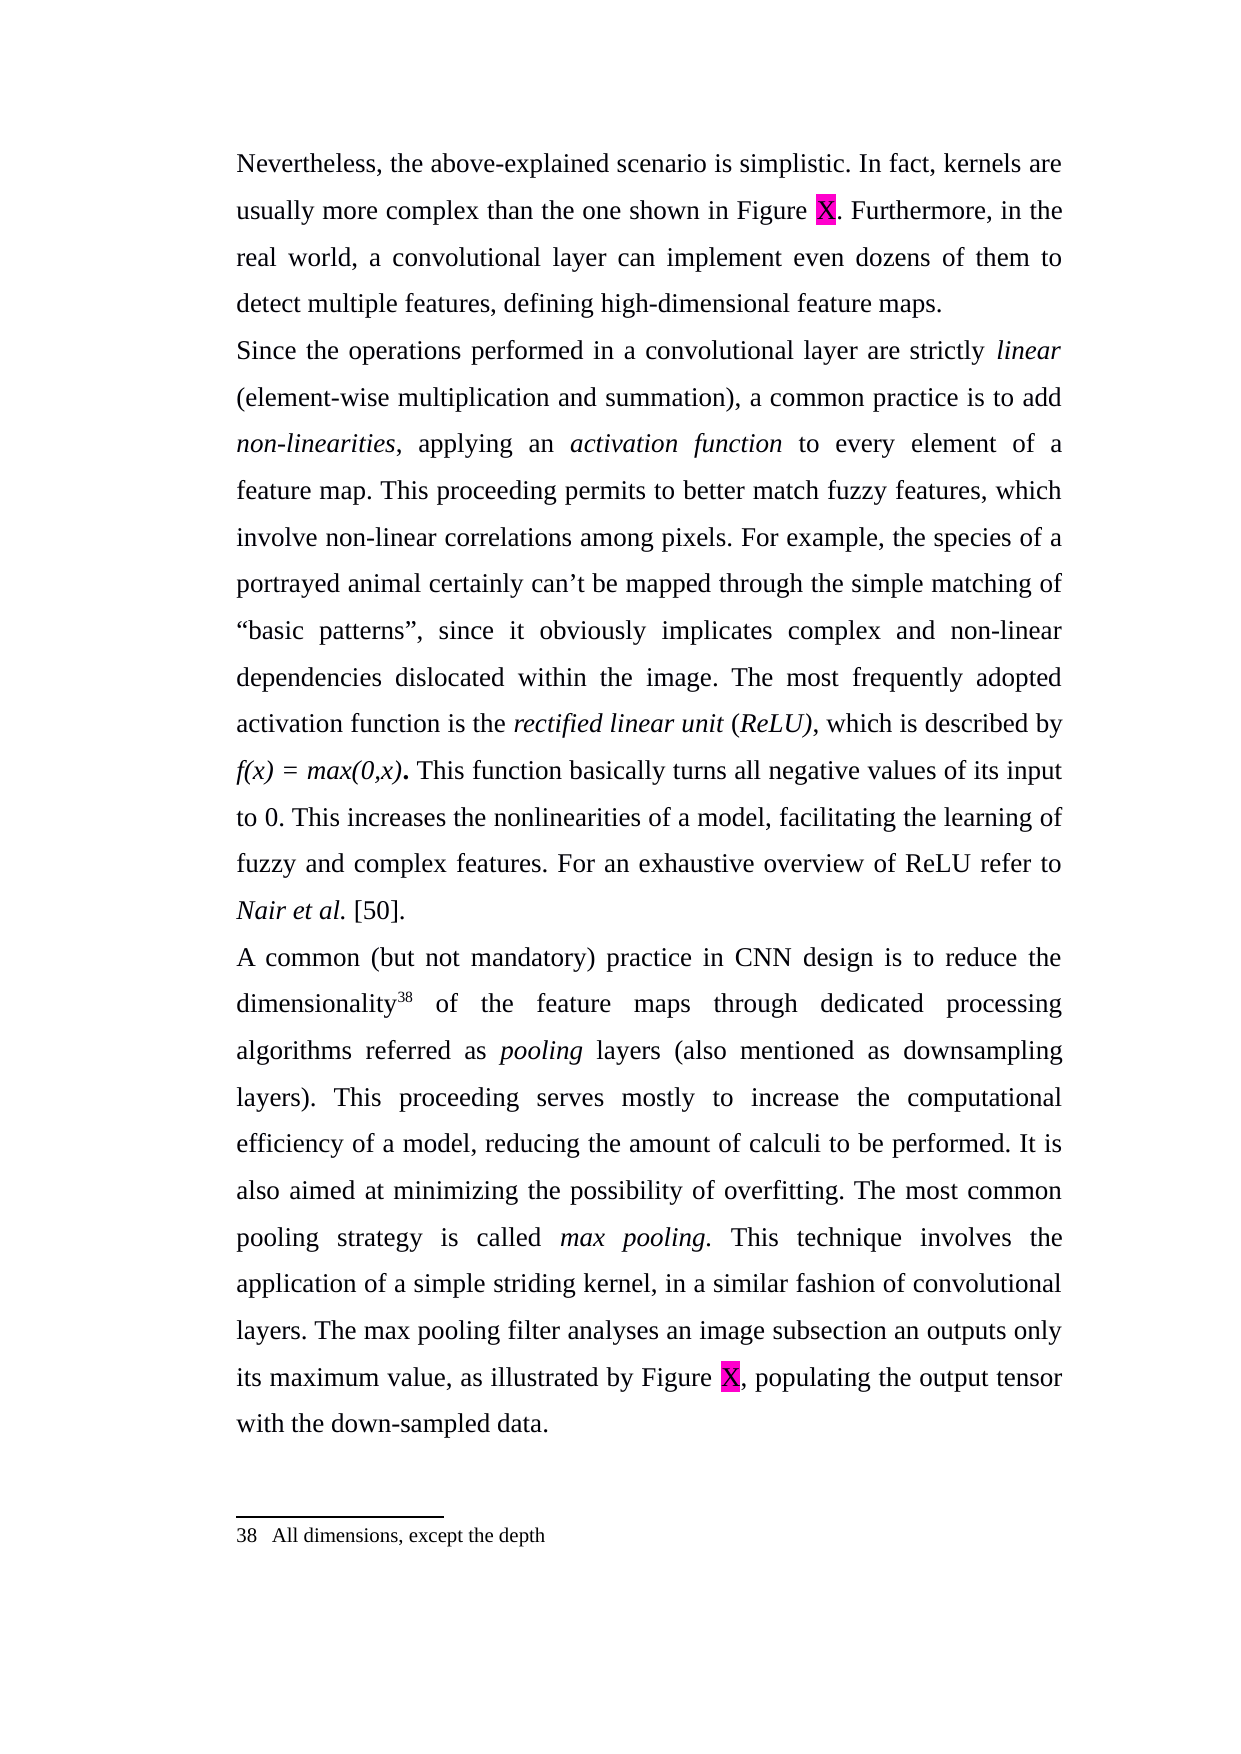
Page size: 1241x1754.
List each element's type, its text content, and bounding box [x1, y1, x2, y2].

text Nevertheless, the above-explained scenario is simplistic. In fact, kernels are usually more complex than the one shown in Figure X. Furthermore, in the real world, a convolutional layer can implement even dozens of them to detect multiple features, defining high-dimensional feature maps. [236, 148, 1063, 319]
text All dimensions, except the depth [236, 1523, 1063, 1547]
text Since the operations performed in a convolutional layer are strictly linear (element-wise multiplication and summation), a common practice is to add non-linearities, applying an activation function to every element of a feature map. This proceeding permits to better match fuzzy features, which involve non-linear correlations among pixels. For example, the species of a portrayed animal certainly can’t be mapped through the simple matching of “basic patterns”, since it obviously implicates complex and non-linear dependencies dislocated within the image. The most frequently adopted activation function is the rectified linear unit (ReLU), which is described by f(x) = max(0,x). This function basically turns all negative values of its input to 0. This increases the nonlinearities of a model, facilitating the learning of fuzzy and complex features. For an exhaustive overview of ReLU refer to Nair et al. [50]. [236, 334, 1063, 925]
text A common (but not mandatory) practice in CNN design is to reduce the dimensionality of the feature maps through dedicated processing algorithms referred as pooling layers (also mentioned as downsampling layers). This proceeding serves mostly to increase the computational efficiency of a model, reducing the amount of calculi to be performed. It is also aimed at minimizing the possibility of overfitting. The most common pooling strategy is called max pooling. This technique involves the application of a simple striding kernel, in a similar fashion of convolutional layers. The max pooling filter analyses an image subsection an outputs only its maximum value, as illustrated by Figure X, populating the output tensor with the down-sampled data. [236, 941, 1063, 1439]
